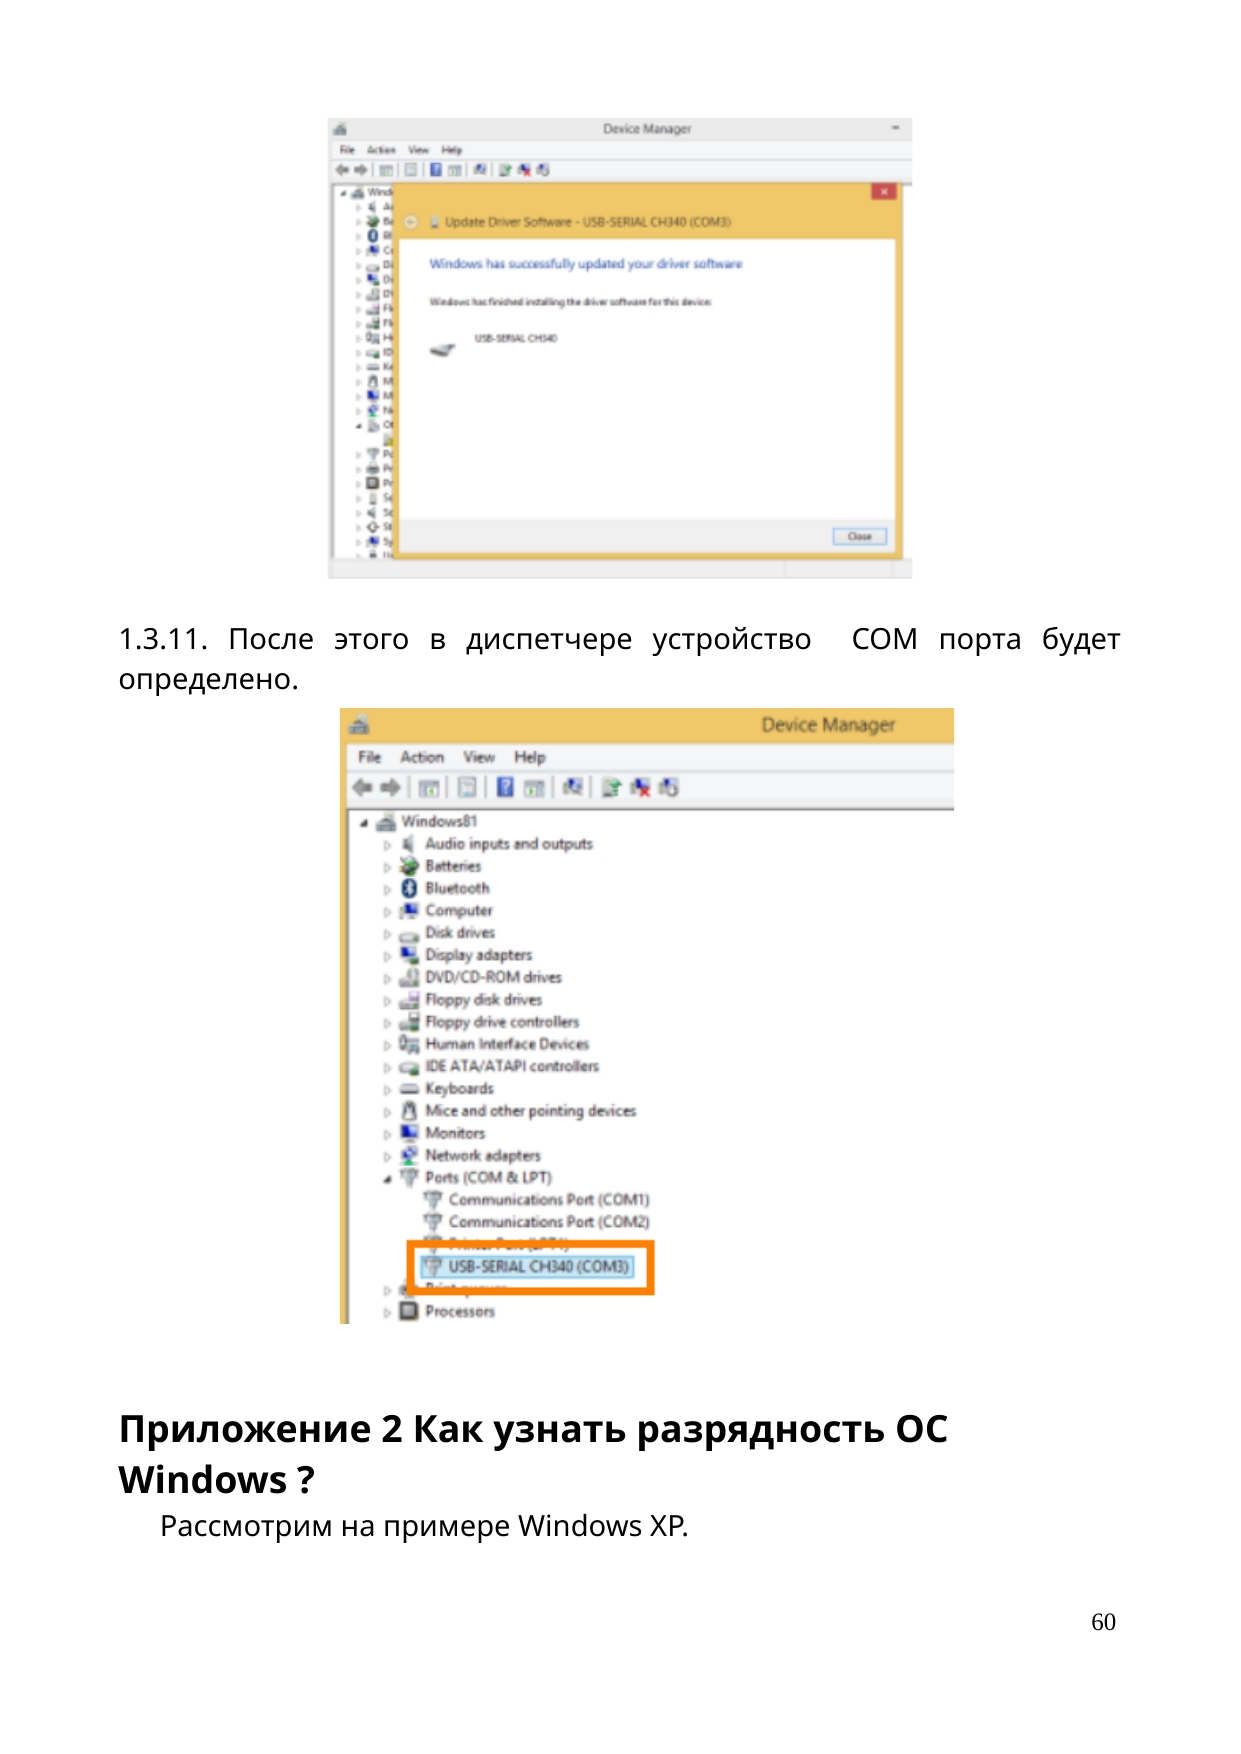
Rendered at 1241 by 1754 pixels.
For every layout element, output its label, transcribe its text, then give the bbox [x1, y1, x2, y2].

text Рассмотрим на примере Windows XP. [118, 1505, 1122, 1544]
text Приложение 2 Как узнать разрядность ОС Windows ? [118, 1403, 1122, 1505]
picture [339, 708, 955, 1324]
picture [327, 118, 913, 579]
text 1.3.11. После этого в диспетчере устройство СОМ порта будет определено. [118, 618, 1122, 698]
